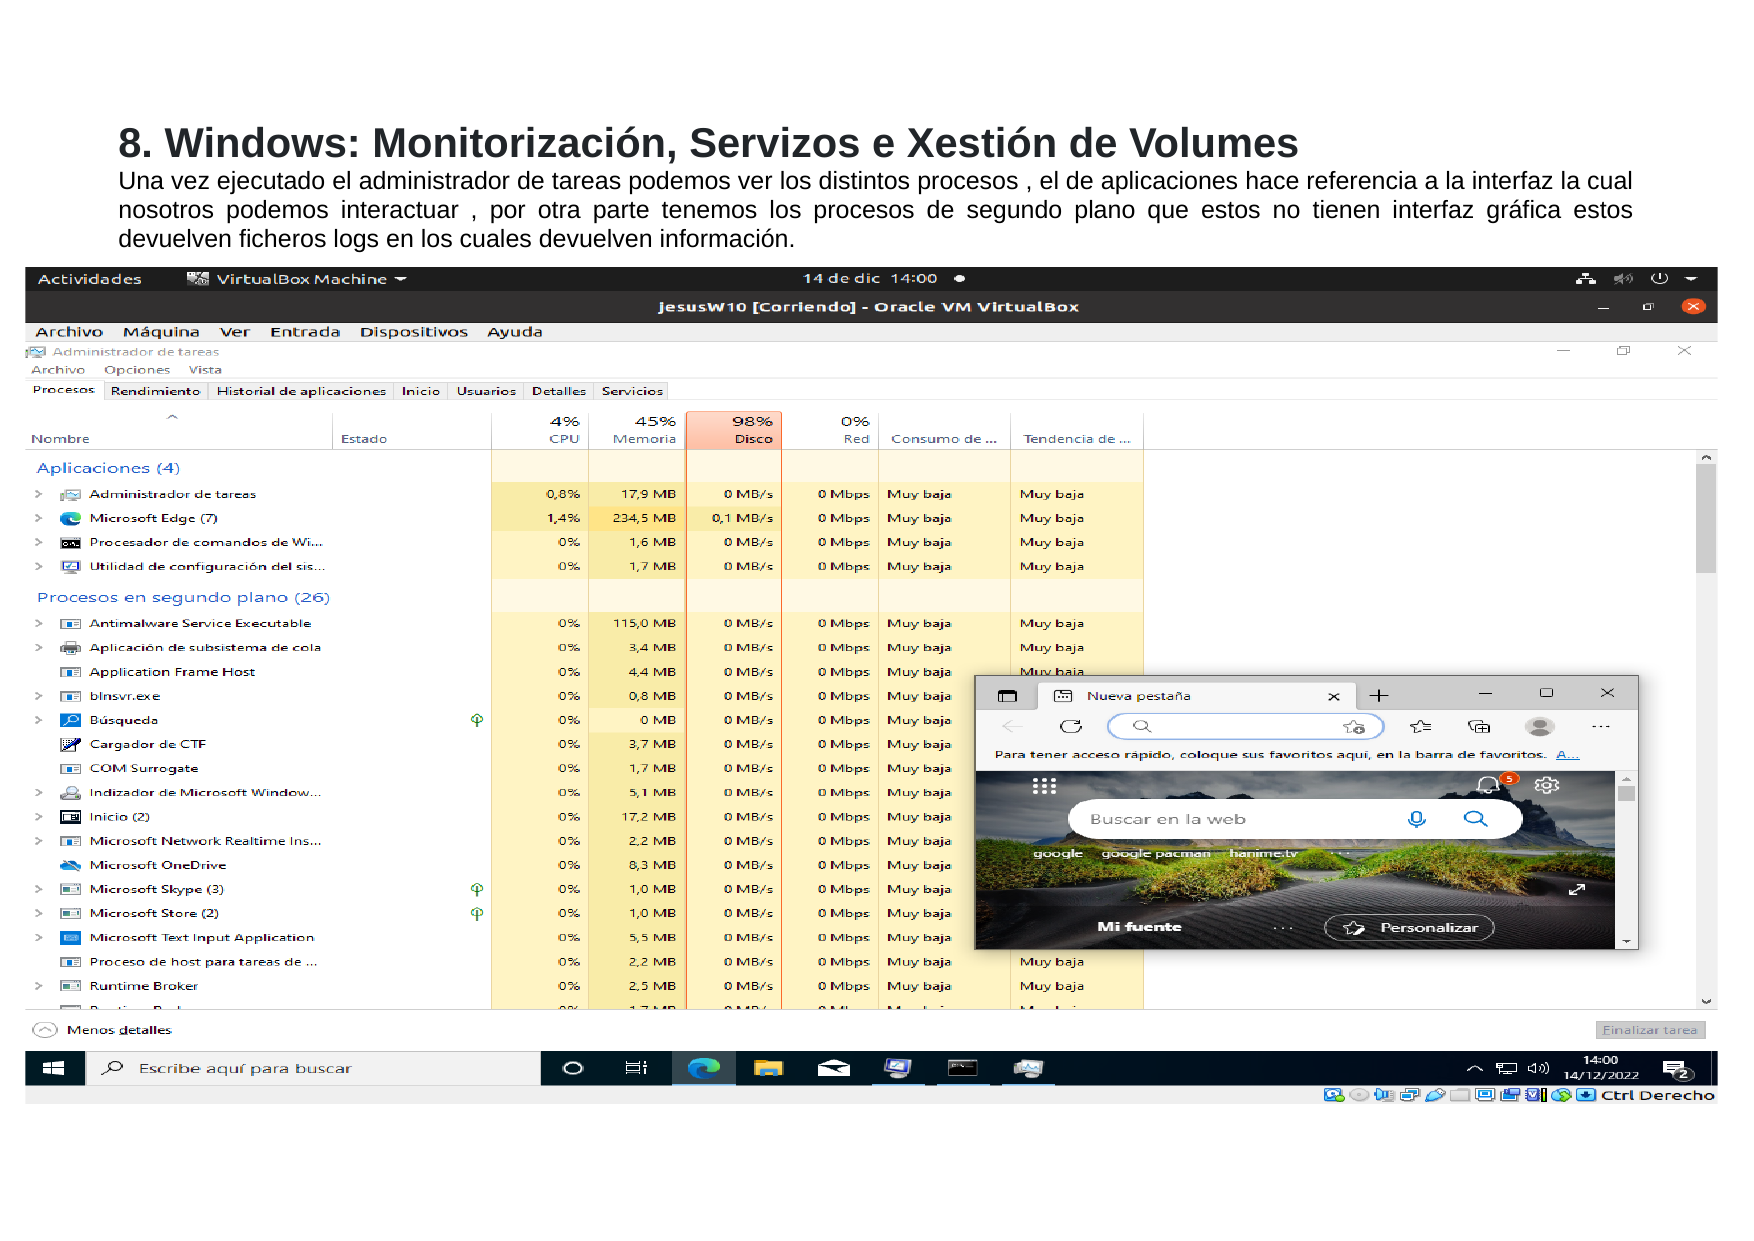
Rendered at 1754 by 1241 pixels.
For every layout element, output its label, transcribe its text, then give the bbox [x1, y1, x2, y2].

picture [25, 267, 1718, 1104]
text Una vez ejecutado el administrador de tareas podemos ver los distintos procesos , el de aplicaciones hace referencia a la interfaz la cual nosotros podemos interactuar , por otra parte tenemos los procesos de segundo plano que estos no tienen interfaz gráfica estos devuelven ficheros logs en los cuales devuelven información. [118, 166, 1636, 252]
text 8. Windows: Monitorización, Servizos e Xestión de Volumes [118, 118, 1636, 166]
